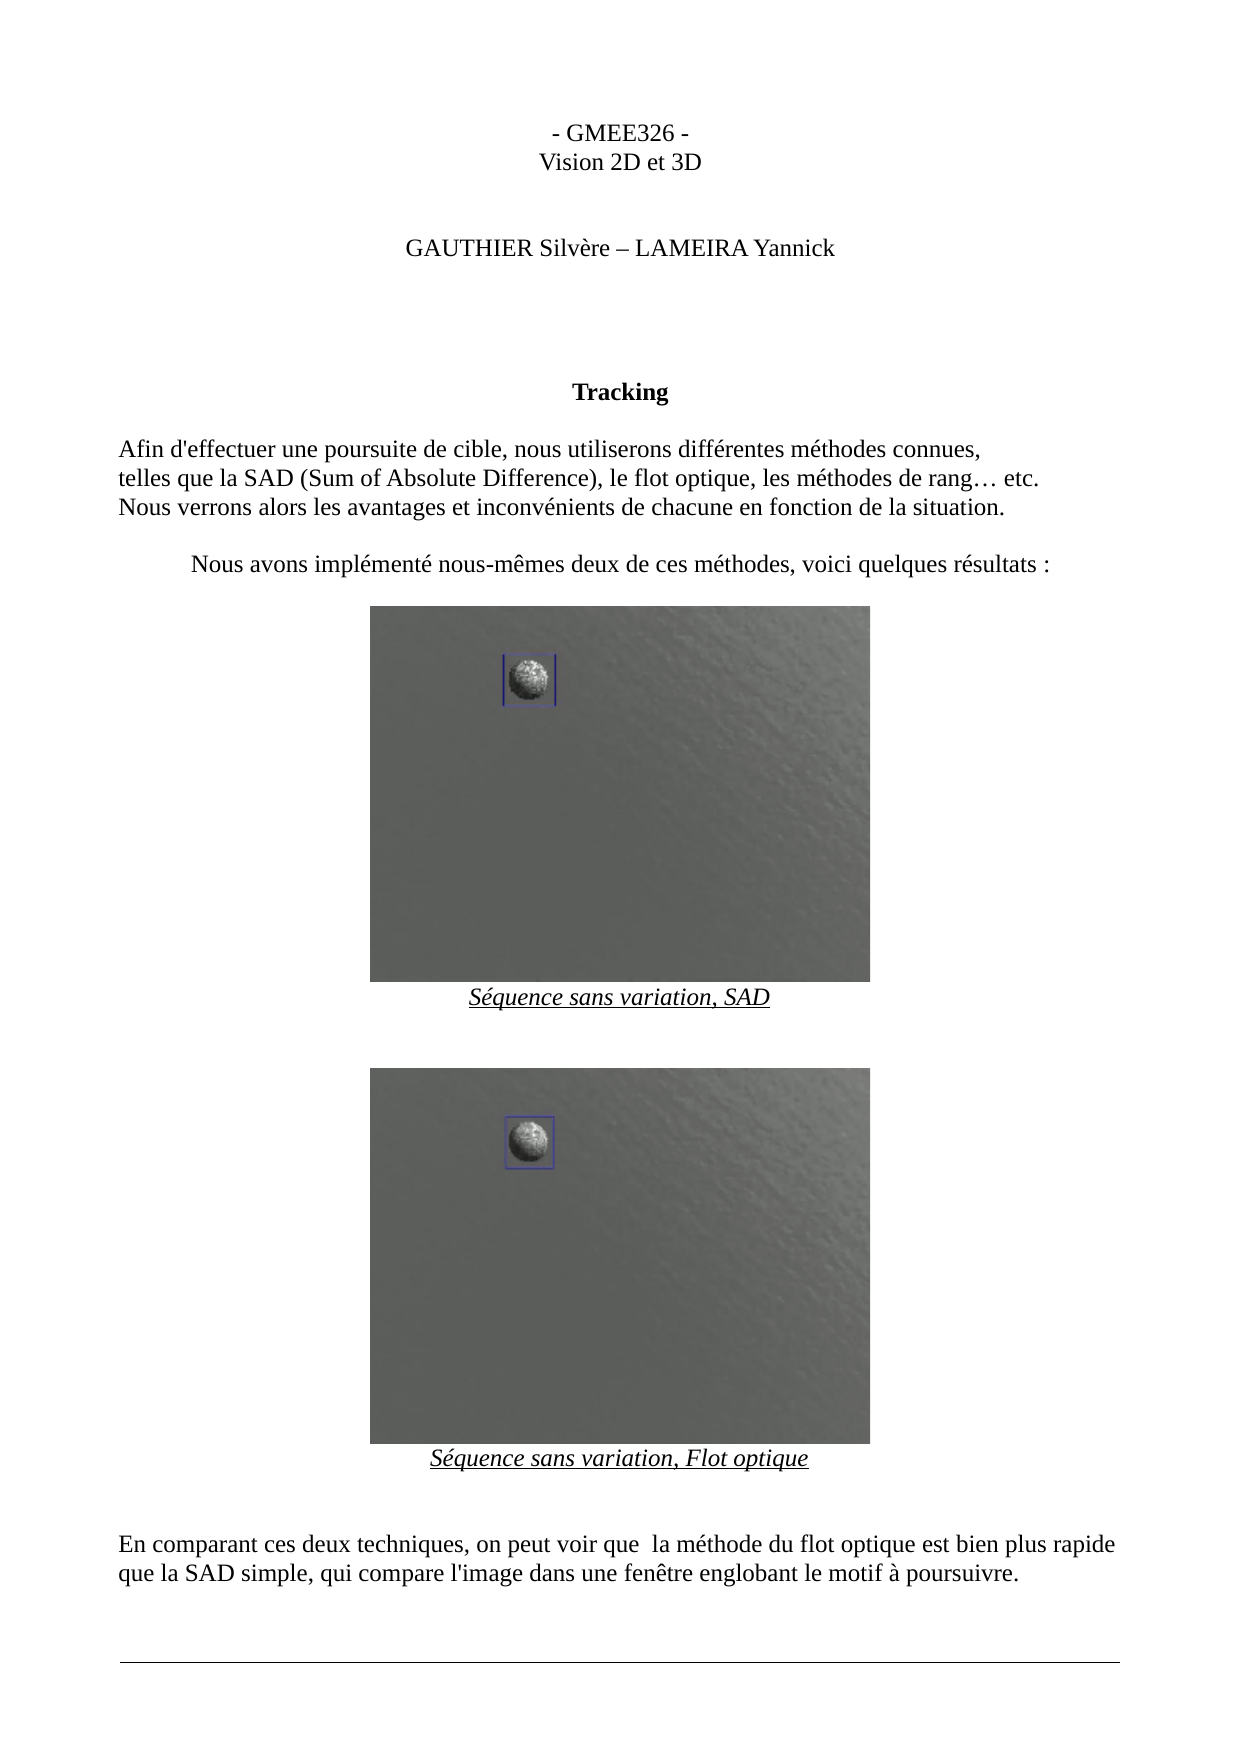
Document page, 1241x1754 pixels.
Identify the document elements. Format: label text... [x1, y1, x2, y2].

text Tracking [118, 377, 1122, 406]
text Séquence sans variation, Flot optique [118, 1068, 1122, 1472]
text GAUTHIER Silvère – LAMEIRA Yannick [118, 233, 1122, 262]
text Afin d'effectuer une poursuite de cible, nous utiliserons différentes méthodes connues, [118, 434, 1122, 463]
text Séquence sans variation, SAD [118, 607, 1122, 1011]
picture [370, 606, 871, 982]
text - GMEE326 - [118, 118, 1122, 147]
picture [370, 1068, 871, 1444]
text Nous avons implémenté nous-mêmes deux de ces méthodes, voici quelques résultats : [118, 549, 1122, 578]
text telles que la SAD (Sum of Absolute Difference), le flot optique, les méthodes de rang… etc. [118, 463, 1122, 492]
text En comparant ces deux techniques, on peut voir que la méthode du flot optique est bien plus rapide que la SAD simple, qui compare l'image dans une fenêtre englobant le motif à poursuivre. [118, 1529, 1122, 1587]
text Nous verrons alors les avantages et inconvénients de chacune en fonction de la situation. [118, 492, 1122, 521]
text Vision 2D et 3D [118, 147, 1122, 176]
